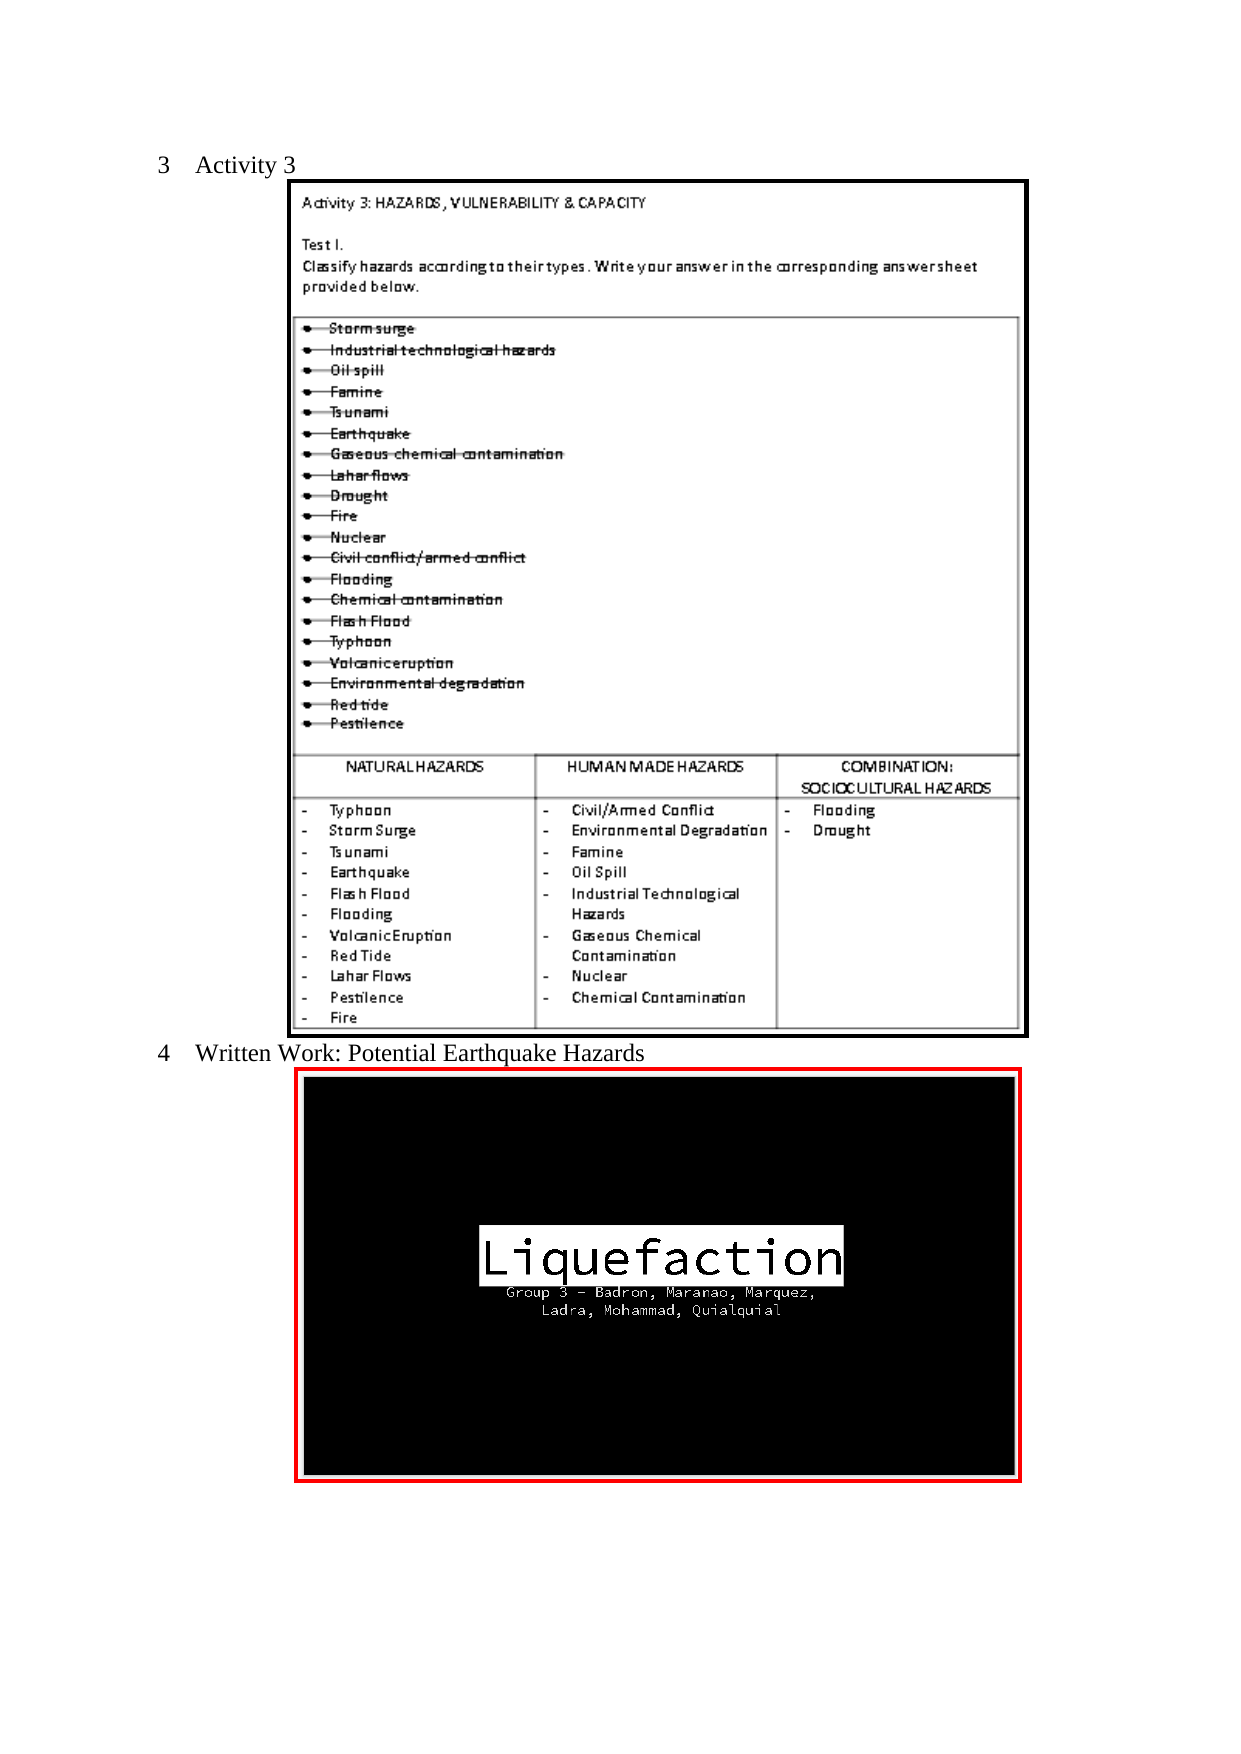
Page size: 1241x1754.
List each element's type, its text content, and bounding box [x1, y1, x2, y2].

picture [291, 183, 1024, 1034]
list Written Work: Potential Earthquake Hazards [157, 1038, 1120, 1067]
list Activity 3 [157, 150, 1120, 179]
picture [298, 1071, 1018, 1479]
